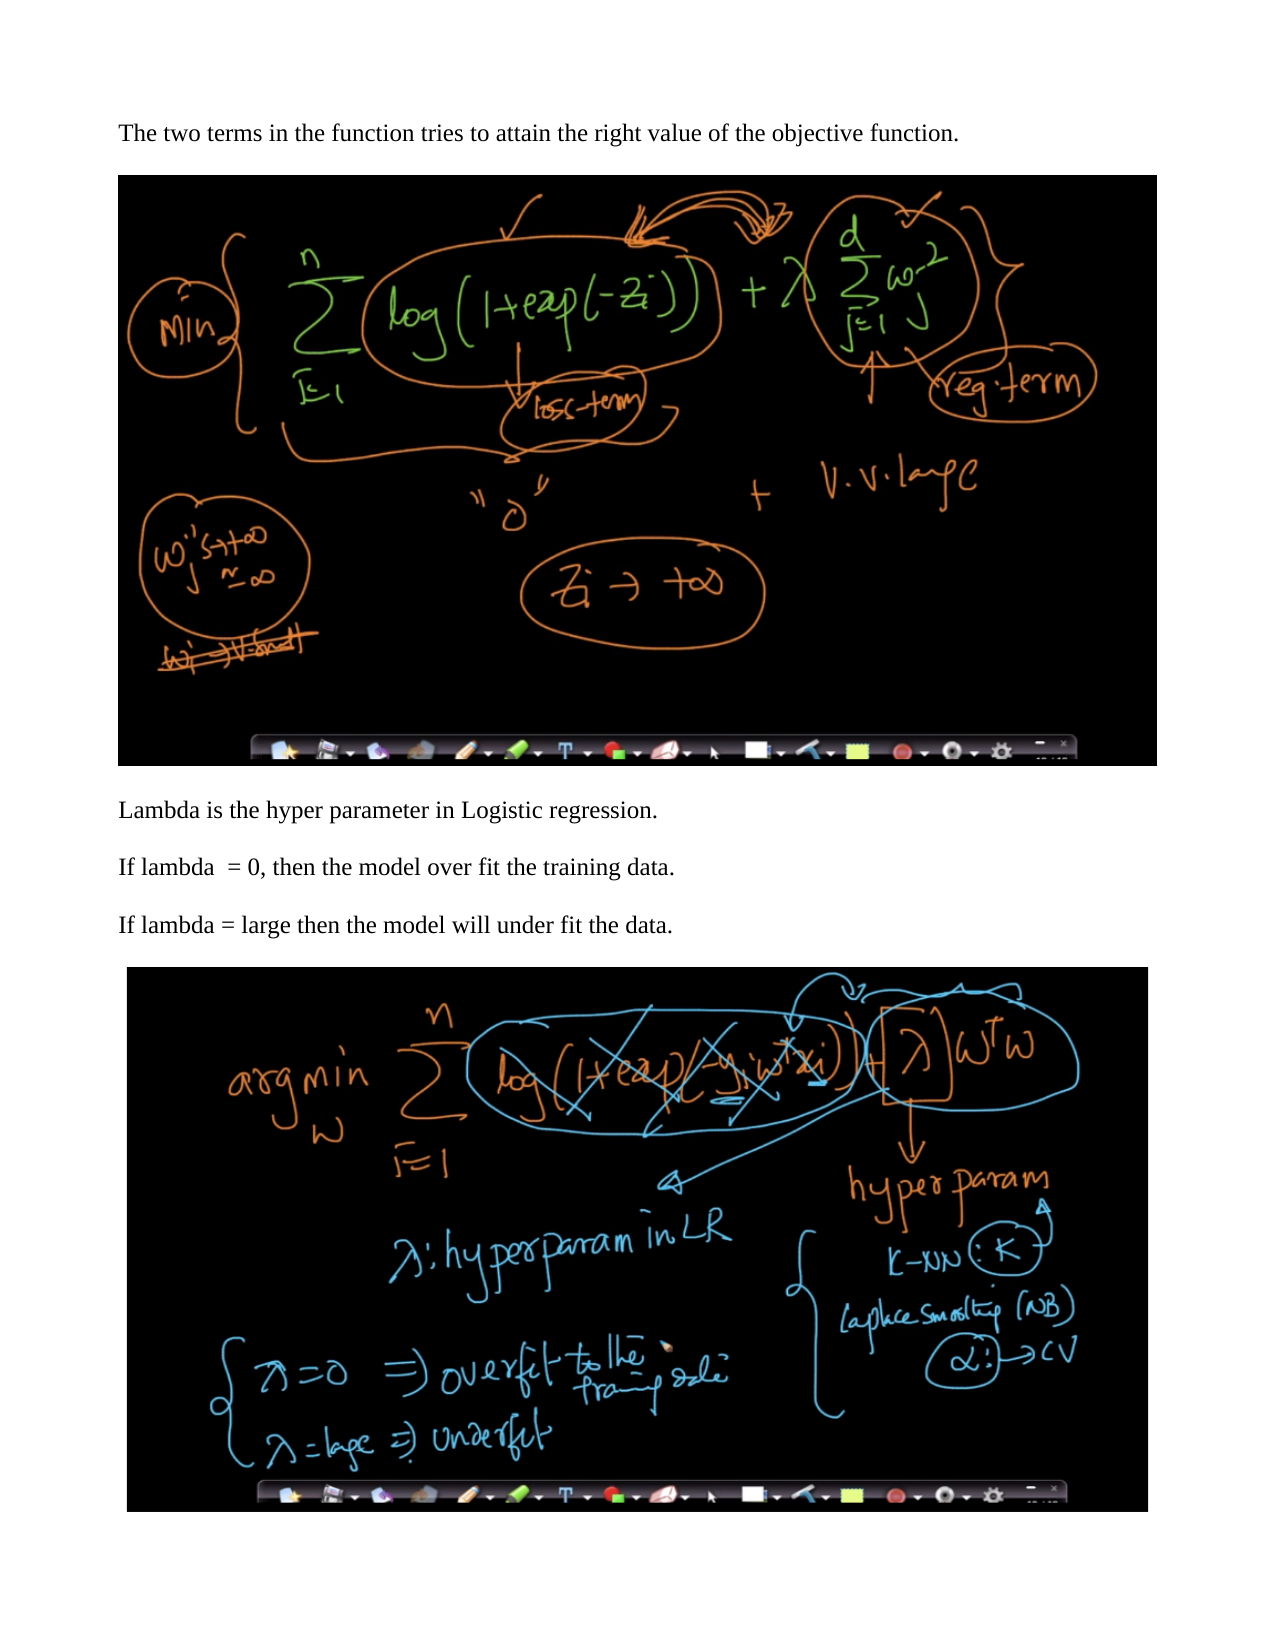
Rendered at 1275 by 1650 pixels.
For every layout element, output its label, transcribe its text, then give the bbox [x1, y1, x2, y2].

picture [126, 967, 1149, 1513]
text If lambda = 0, then the model over fit the training data. [118, 852, 1157, 881]
text The two terms in the function tries to attain the right value of the objective function. [118, 118, 1157, 147]
text If lambda = large then the model will under fit the data. [118, 910, 1157, 938]
picture [118, 175, 1157, 766]
text Lambda is the hyper parameter in Logistic regression. [118, 795, 1157, 823]
